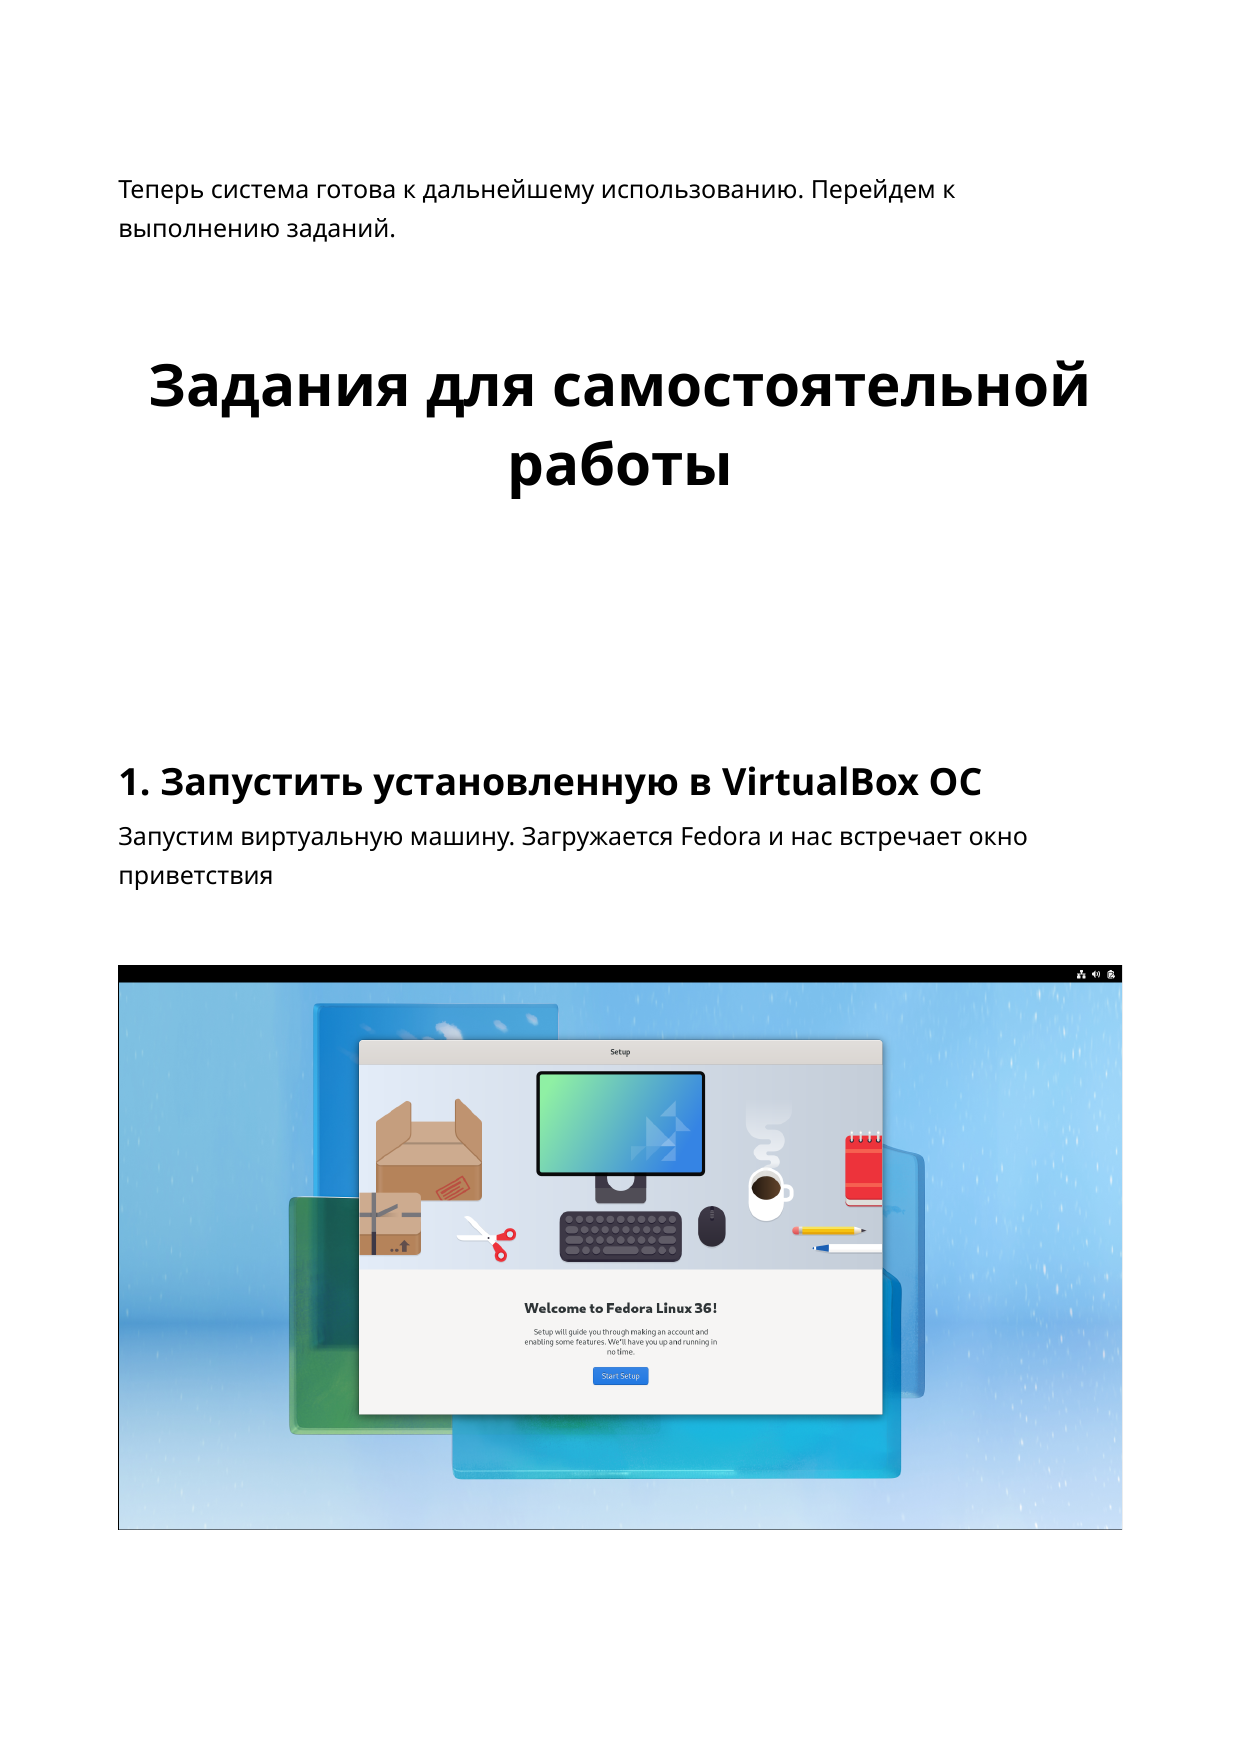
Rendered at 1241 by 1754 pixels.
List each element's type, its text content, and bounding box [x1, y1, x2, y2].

subtitle 1. Запустить установленную в VirtualBox ОС [118, 755, 1122, 806]
text Запустим виртуальную машину. Загружается Fedora и нас встречает окно приветствия [118, 818, 1122, 892]
text Теперь система готова к дальнейшему использованию. Перейдем к выполнению заданий. [118, 172, 1122, 245]
title Задания для самостоятельной работы [118, 343, 1122, 502]
picture [118, 965, 1123, 1530]
